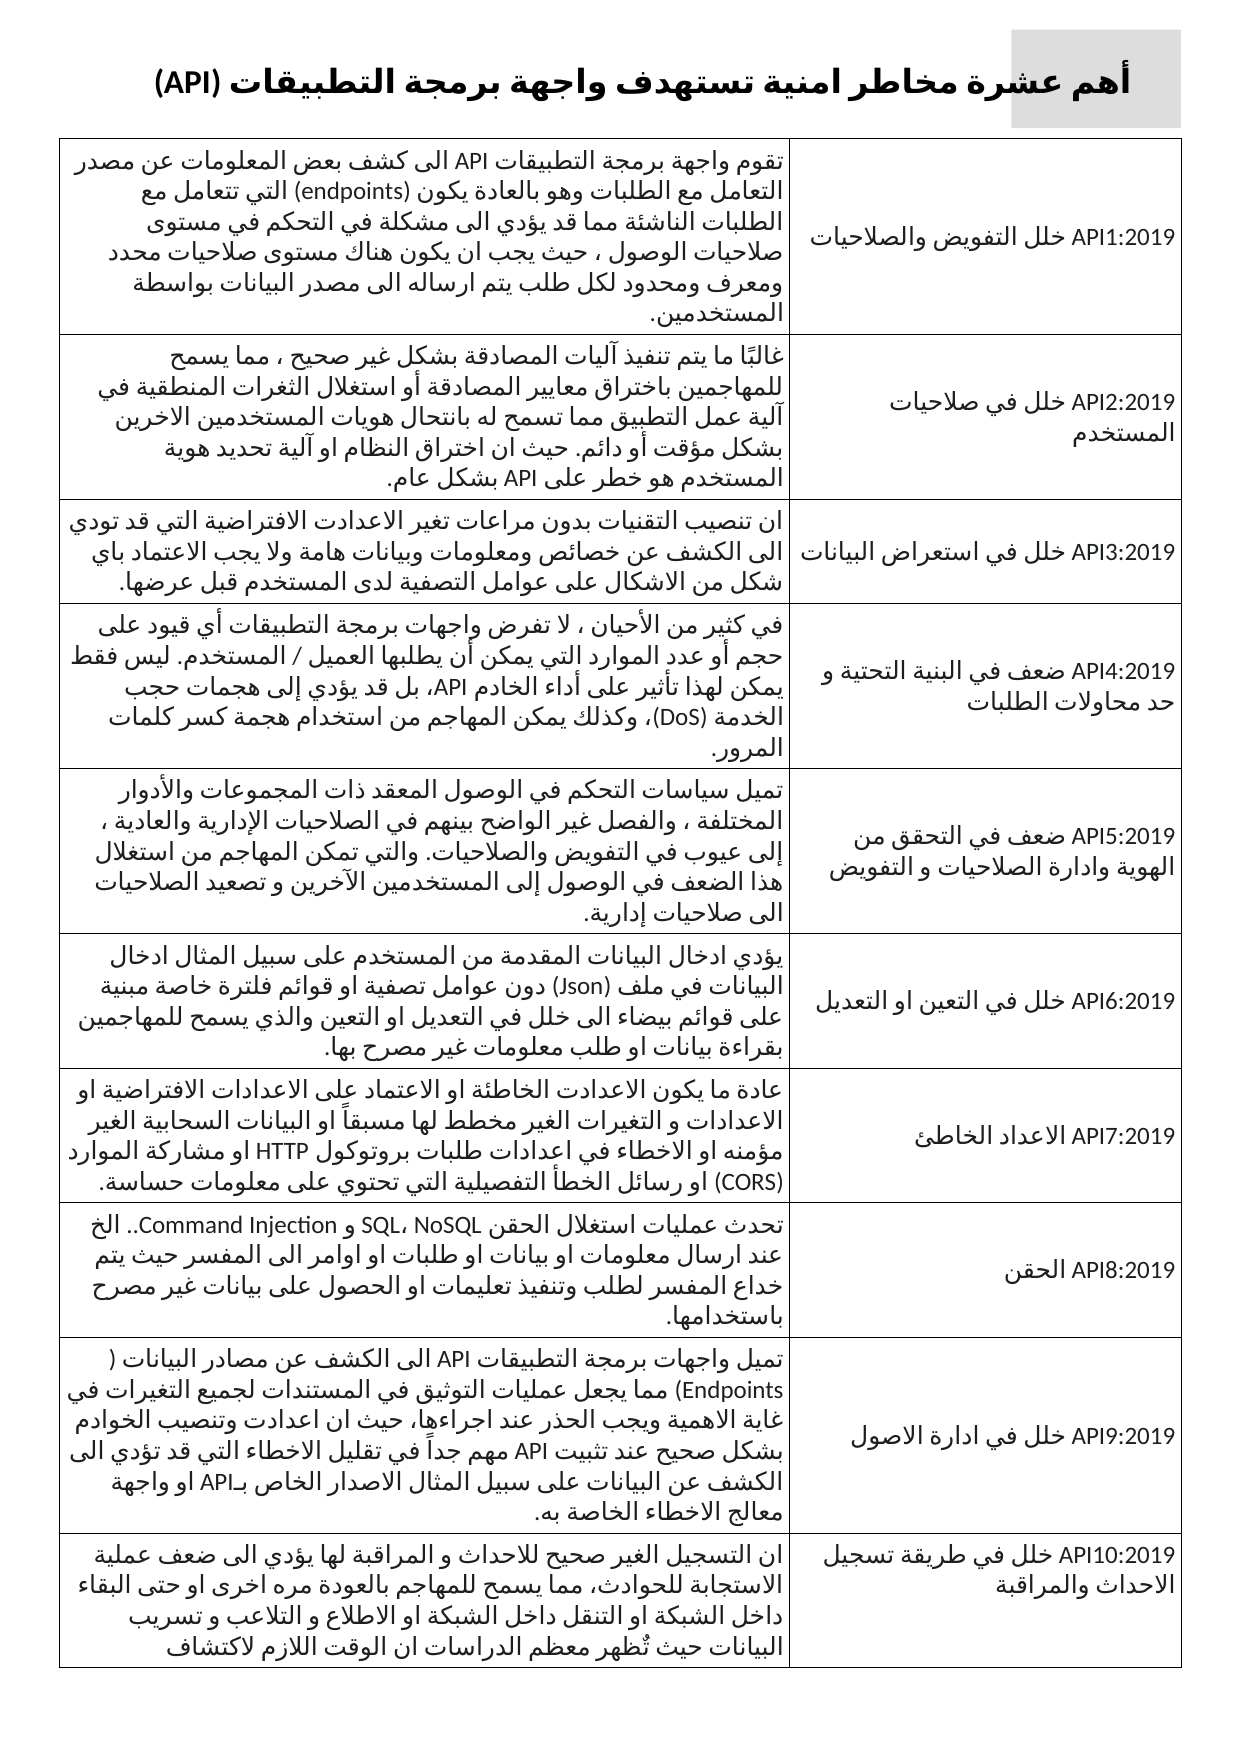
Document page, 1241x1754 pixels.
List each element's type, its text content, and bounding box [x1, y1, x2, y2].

table_cell API10:2019 خلل في طريقة تسجيل الاحداث والمراقبة [790, 1534, 1181, 1667]
table_cell تميل سياسات التحكم في الوصول المعقد ذات المجموعات والأدوار المختلفة ، والفصل غير الواضح بينهم في الصلاحيات الإدارية والعادية ، إلى عيوب في التفويض والصلاحيات. والتي تمكن المهاجم من استغلال هذا الضعف في الوصول إلى المستخدمين الآخرين و تصعيد الصلاحيات الى صلاحيات إدارية. [60, 769, 789, 933]
table_cell API4:2019 ضعف في البنية التحتية و حد محاولات الطلبات [790, 604, 1181, 768]
table_cell في كثير من الأحيان ، لا تفرض واجهات برمجة التطبيقات أي قيود على حجم أو عدد الموارد التي يمكن أن يطلبها العميل / المستخدم. ليس فقط يمكن لهذا تأثير على أداء الخادم API، بل قد يؤدي إلى هجمات حجب الخدمة (DoS)، وكذلك يمكن المهاجم من استخدام هجمة كسر كلمات المرور. [60, 604, 789, 768]
table_cell API3:2019 خلل في استعراض البيانات [790, 500, 1181, 603]
table_cell عادة ما يكون الاعدادت الخاطئة او الاعتماد على الاعدادات الافتراضية او الاعدادات و التغيرات الغير مخطط لها مسبقاً او البيانات السحابية الغير مؤمنه او الاخطاء في اعدادات طلبات بروتوكول HTTP او مشاركة الموارد (CORS) او رسائل الخطأ التفصيلية التي تحتوي على معلومات حساسة. [60, 1069, 789, 1202]
table_cell API6:2019 خلل في التعين او التعديل [790, 934, 1181, 1068]
table_cell يؤدي ادخال البيانات المقدمة من المستخدم على سبيل المثال ادخال البيانات في ملف (Json) دون عوامل تصفية او قوائم فلترة خاصة مبنية على قوائم بيضاء الى خلل في التعديل او التعين والذي يسمح للمهاجمين بقراءة بيانات او طلب معلومات غير مصرح بها. [60, 934, 789, 1068]
table_cell API7:2019 الاعداد الخاطئ [790, 1069, 1181, 1202]
table_header API1:2019 خلل التفويض والصلاحيات [790, 139, 1181, 334]
table_cell API8:2019 الحقن [790, 1203, 1181, 1337]
table_cell ان التسجيل الغير صحيح للاحداث و المراقبة لها يؤدي الى ضعف عملية الاستجابة للحوادث، مما يسمح للمهاجم بالعودة مره اخرى او حتى البقاء داخل الشبكة او التنقل داخل الشبكة او الاطلاع و التلاعب و تسريب البيانات حيث تٌظهر معظم الدراسات ان الوقت اللازم لاكتشاف الاختراقات يزيد عن 200 يوم وعادة ما يتم اكتشاف تلك الاختراقات من اطراف خارجية بدلاً من المراقبة بسبب ضعفها. [60, 1534, 789, 1667]
table_cell API9:2019 خلل في ادارة الاصول [790, 1338, 1181, 1532]
table_cell API5:2019 ضعف في التحقق من الهوية وادارة الصلاحيات و التفويض [790, 769, 1181, 933]
table_header تقوم واجهة برمجة التطبيقات API الى كشف بعض المعلومات عن مصدر التعامل مع الطلبات وهو بالعادة يكون (endpoints) التي تتعامل مع الطلبات الناشئة مما قد يؤدي الى مشكلة في التحكم في مستوى صلاحيات الوصول ، حيث يجب ان يكون هناك مستوى صلاحيات محدد ومعرف ومحدود لكل طلب يتم ارساله الى مصدر البيانات بواسطة المستخدمين. [60, 139, 789, 334]
table_cell تحدث عمليات استغلال الحقن SQL، NoSQL و Command Injection.. الخ عند ارسال معلومات او بيانات او طلبات او اوامر الى المفسر حيث يتم خداع المفسر لطلب وتنفيذ تعليمات او الحصول على بيانات غير مصرح باستخدامها. [60, 1203, 789, 1337]
table_cell API2:2019 خلل في صلاحيات المستخدم [790, 335, 1181, 499]
table_cell غالبًا ما يتم تنفيذ آليات المصادقة بشكل غير صحيح ، مما يسمح للمهاجمين باختراق معايير المصادقة أو استغلال الثغرات المنطقية في آلية عمل التطبيق مما تسمح له بانتحال هويات المستخدمين الاخرين بشكل مؤقت أو دائم. حيث ان اختراق النظام او آلية تحديد هوية المستخدم هو خطر على API بشكل عام. [60, 335, 789, 499]
table_cell تميل واجهات برمجة التطبيقات API الى الكشف عن مصادر البيانات (Endpoints) مما يجعل عمليات التوثيق في المستندات لجميع التغيرات في غاية الاهمية ويجب الحذر عند اجراءها، حيث ان اعدادت وتنصيب الخوادم بشكل صحيح عند تثبيت API مهم جداً في تقليل الاخطاء التي قد تؤدي الى الكشف عن البيانات على سبيل المثال الاصدار الخاص بـAPI او واجهة معالج الاخطاء الخاصة به. [60, 1338, 789, 1532]
table_cell ان تنصيب التقنيات بدون مراعات تغير الاعدادت الافتراضية التي قد تودي الى الكشف عن خصائص ومعلومات وبيانات هامة ولا يجب الاعتماد باي شكل من الاشكال على عوامل التصفية لدى المستخدم قبل عرضها. [60, 500, 789, 603]
